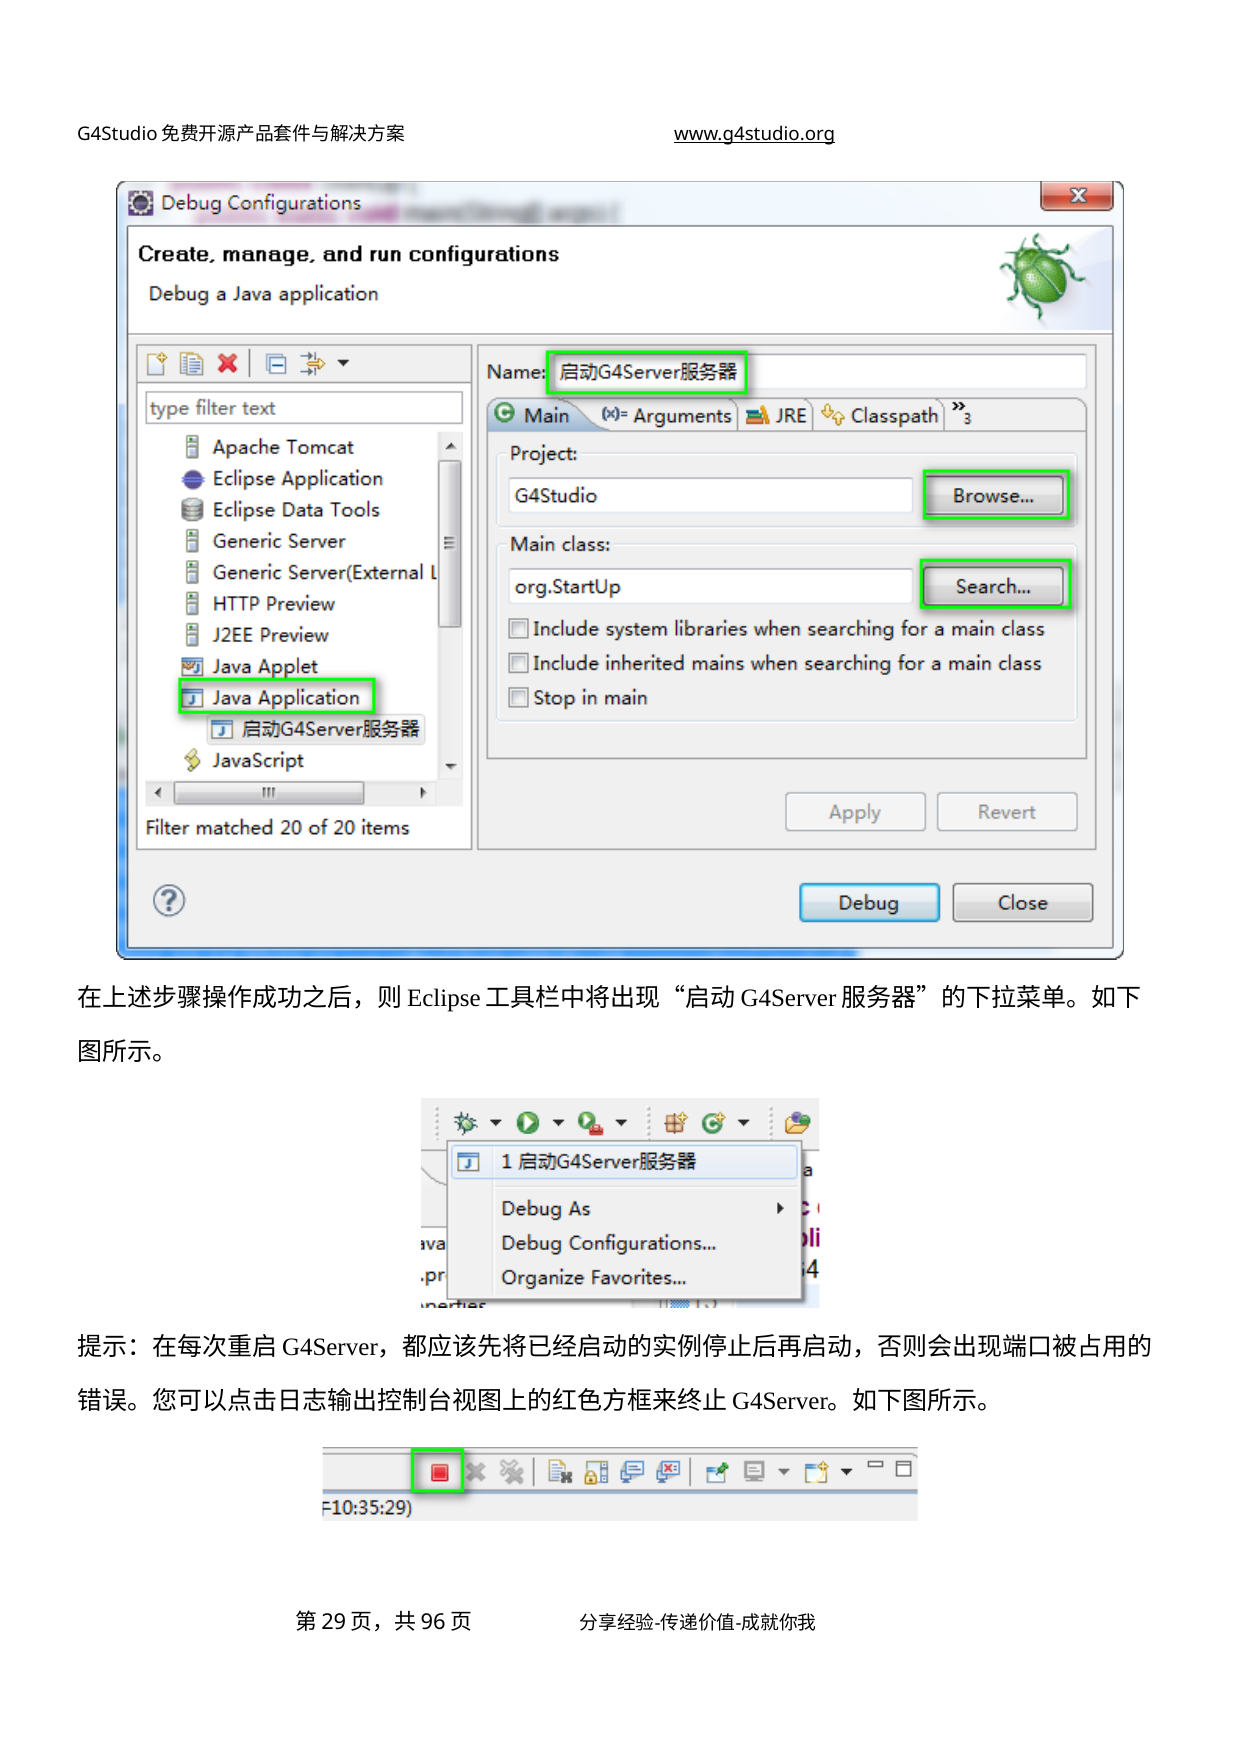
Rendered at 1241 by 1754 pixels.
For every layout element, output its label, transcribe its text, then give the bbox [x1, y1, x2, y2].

picture [322, 1447, 918, 1521]
text 在上述步骤操作成功之后，则Eclipse工具栏中将出现“启动G4Server服务器”的下拉菜单。如下图所示。 [77, 175, 1163, 1068]
text 提示：在每次重启G4Server，都应该先将已经启动的实例停止后再启动，否则会出现端口被占用的错误。您可以点击日志输出控制台视图上的红色方框来终止G4Server。如下图所示。 [77, 1098, 1163, 1417]
picture [421, 1098, 820, 1308]
picture [116, 181, 1124, 960]
